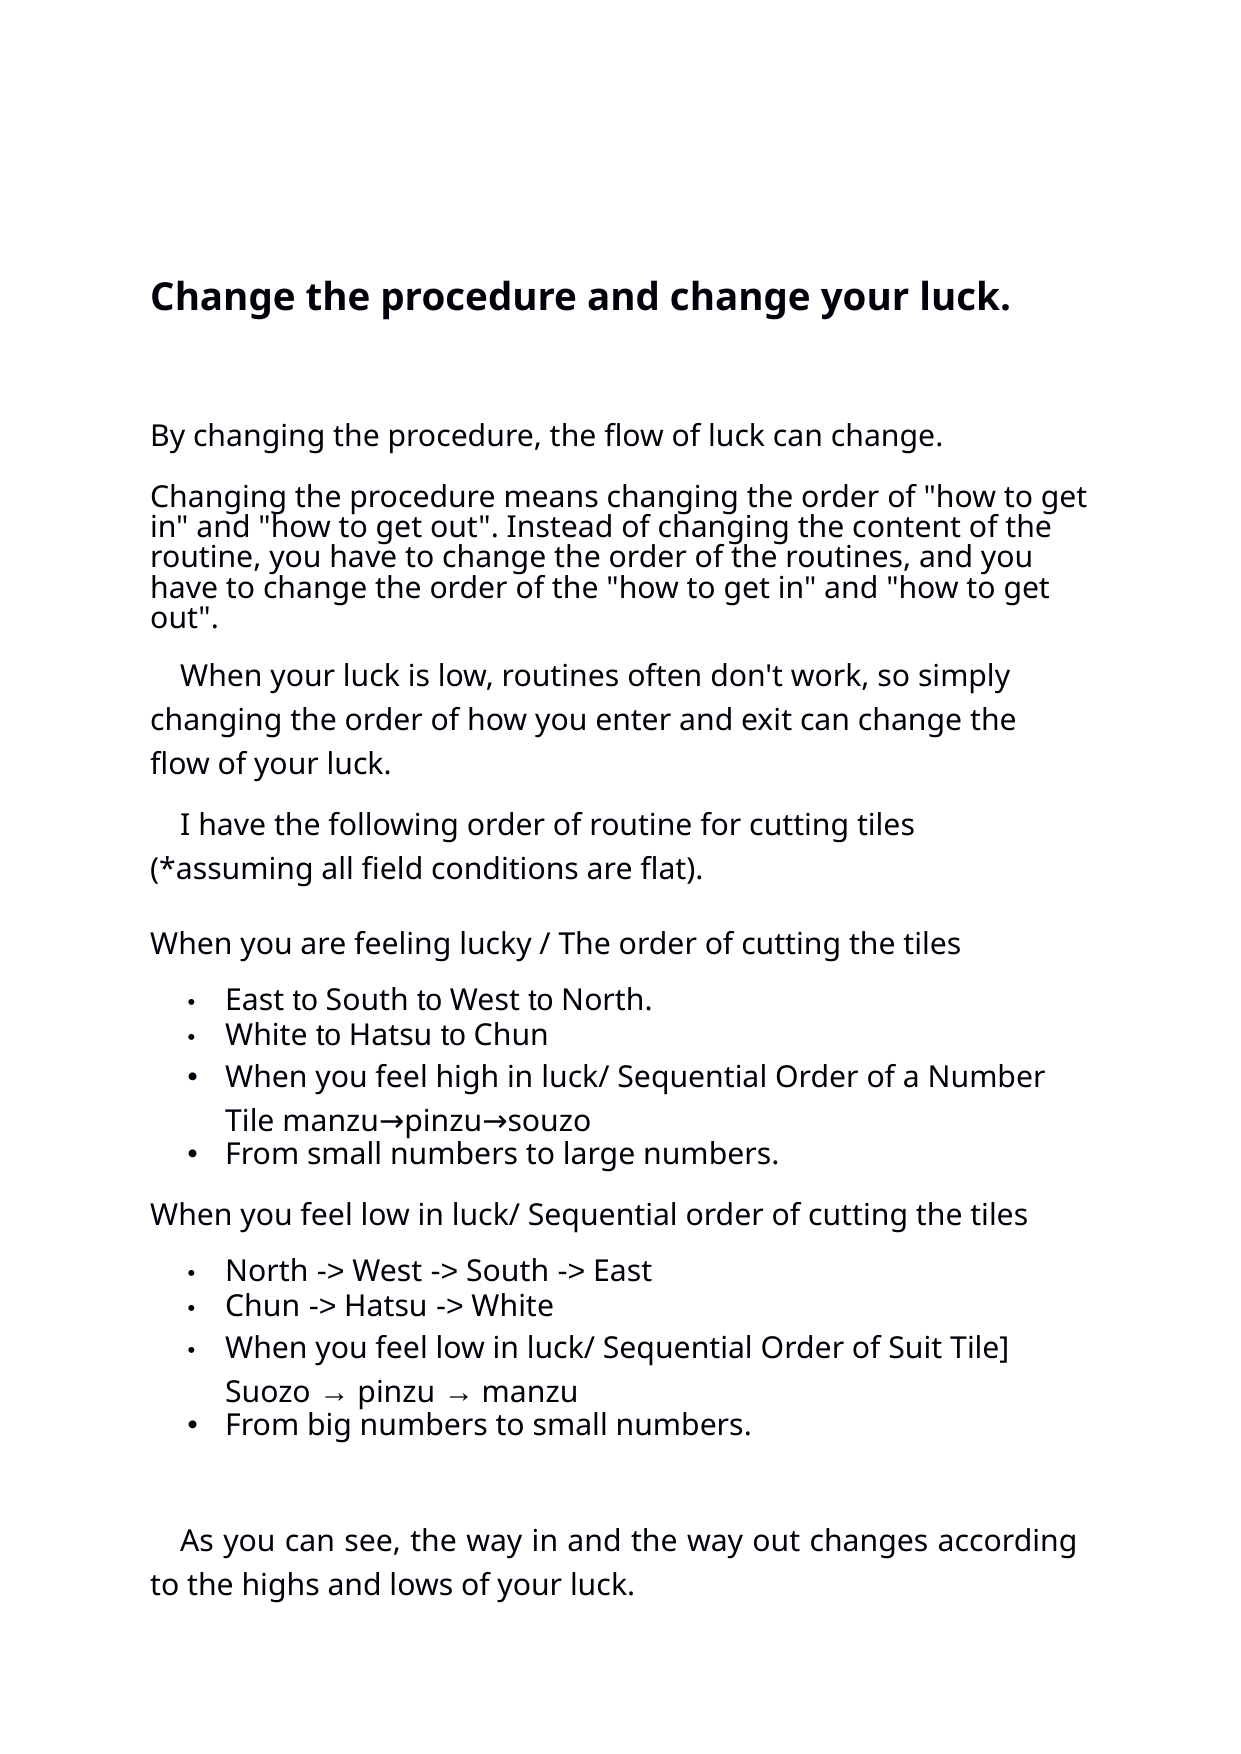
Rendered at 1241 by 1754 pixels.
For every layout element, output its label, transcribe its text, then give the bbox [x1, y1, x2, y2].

text As you can see, the way in and the way out changes according to the highs and lows of your luck. [150, 1516, 1079, 1604]
list White to Hatsu to Chun [187, 1017, 1090, 1052]
text When your luck is low, routines often don't work, so simply changing the order of how you enter and exit can change the flow of your luck. [150, 651, 1079, 783]
text When you feel low in luck/ Sequential order of cutting the tiles [150, 1201, 1090, 1231]
list When you feel high in luck/ Sequential Order of a Number Tile manzu→pinzu→souzo [187, 1052, 1090, 1140]
list Chun -> Hatsu -> White [187, 1288, 1090, 1323]
text When you are feeling lucky / The order of cutting the tiles [150, 930, 1090, 961]
text Changing the procedure means changing the order of "how to get in" and "how to get out". Instead of changing the content of the routine, you have to change the order of the routines, and you have to change the order of the "how to get in" and "how to get out". [150, 483, 1090, 634]
list From small numbers to large numbers. [187, 1140, 1090, 1171]
text I have the following order of routine for cutting tiles (*assuming all field conditions are flat). [150, 800, 1079, 888]
list From big numbers to small numbers. [187, 1411, 1090, 1442]
list North -> West -> South -> East [187, 1253, 1090, 1288]
text By changing the procedure, the flow of luck can change. [150, 422, 1090, 453]
list When you feel low in luck/ Sequential Order of Suit Tile] Suozo → pinzu → manzu [187, 1323, 1090, 1411]
text Change the procedure and change your luck. [150, 279, 1090, 318]
list East to South to West to North. [187, 982, 1090, 1017]
